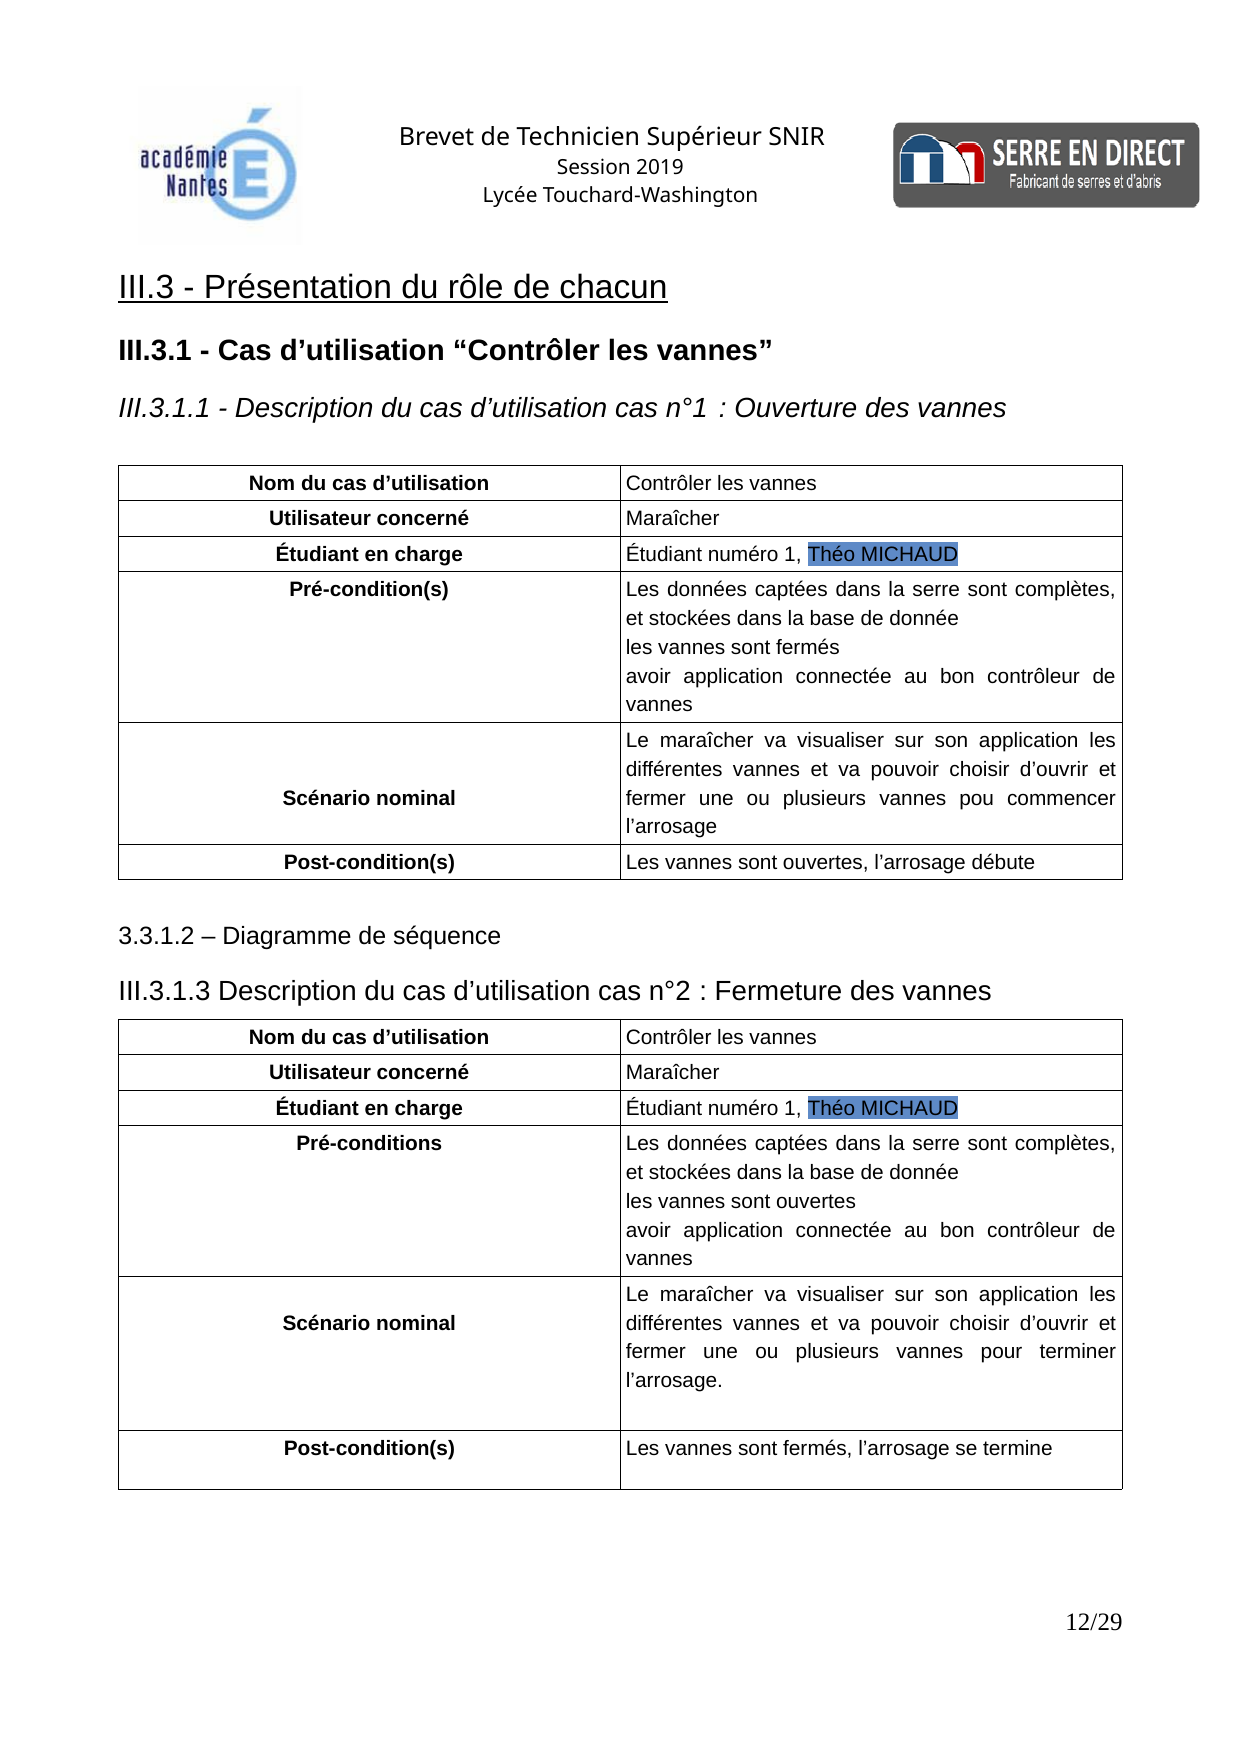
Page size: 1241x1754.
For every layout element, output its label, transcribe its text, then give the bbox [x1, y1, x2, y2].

table_cell Maraîcher [621, 1055, 1122, 1090]
table_cell Post-condition(s) [119, 1431, 620, 1488]
table_header Contrôler les vannes [621, 466, 1122, 500]
subtitle III.3.1.3 Description du cas d’utilisation cas n°2 : Fermeture des vannes [118, 974, 1122, 1006]
table_cell Utilisateur concerné [119, 501, 620, 536]
table_cell Maraîcher [621, 501, 1122, 536]
table_cell Étudiant numéro 1, Théo MICHAUD [621, 537, 1122, 571]
table_header Nom du cas d’utilisation [119, 466, 620, 500]
subtitle III.3.1 - Cas d’utilisation “Contrôler les vannes” [118, 333, 1122, 367]
table_cell Post-condition(s) [119, 845, 620, 879]
table_header Nom du cas d’utilisation [119, 1020, 620, 1054]
table_cell Scénario nominal [119, 723, 620, 844]
table_cell Le maraîcher va visualiser sur son application les différentes vannes et va pouvoir choisir d’ouvrir et fermer une ou plusieurs vannes pour terminer l’arrosage. [621, 1277, 1122, 1430]
table_cell Utilisateur concerné [119, 1055, 620, 1090]
table_cell Scénario nominal [119, 1277, 620, 1430]
table_cell Les données captées dans la serre sont complètes, et stockées dans la base de donnée les vannes sont fermés avoir application connectée au bon contrôleur de vannes [621, 572, 1122, 722]
subtitle III.3 - Présentation du rôle de chacun [118, 267, 1122, 306]
table_cell Les vannes sont ouvertes, l’arrosage débute [621, 845, 1122, 879]
picture [888, 120, 1203, 212]
table_cell Étudiant numéro 1, Théo MICHAUD [621, 1091, 1122, 1125]
subtitle 3.3.1.2 – Diagramme de séquence [118, 921, 1122, 949]
table_cell Étudiant en charge [119, 1091, 620, 1125]
picture [113, 86, 322, 248]
table_cell Les vannes sont fermés, l’arrosage se termine [621, 1431, 1122, 1488]
table_cell Pré-conditions [119, 1126, 620, 1276]
subtitle III.3.1.1 - Description du cas d’utilisation cas n°1 : Ouverture des vannes [118, 392, 1122, 424]
table_cell Étudiant en charge [119, 537, 620, 571]
table_cell Pré-condition(s) [119, 572, 620, 722]
table_cell Le maraîcher va visualiser sur son application les différentes vannes et va pouvoir choisir d’ouvrir et fermer une ou plusieurs vannes pou commencer l’arrosage [621, 723, 1122, 844]
table_header Contrôler les vannes [621, 1020, 1122, 1054]
table_cell Les données captées dans la serre sont complètes, et stockées dans la base de donnée les vannes sont ouvertes avoir application connectée au bon contrôleur de vannes [621, 1126, 1122, 1276]
